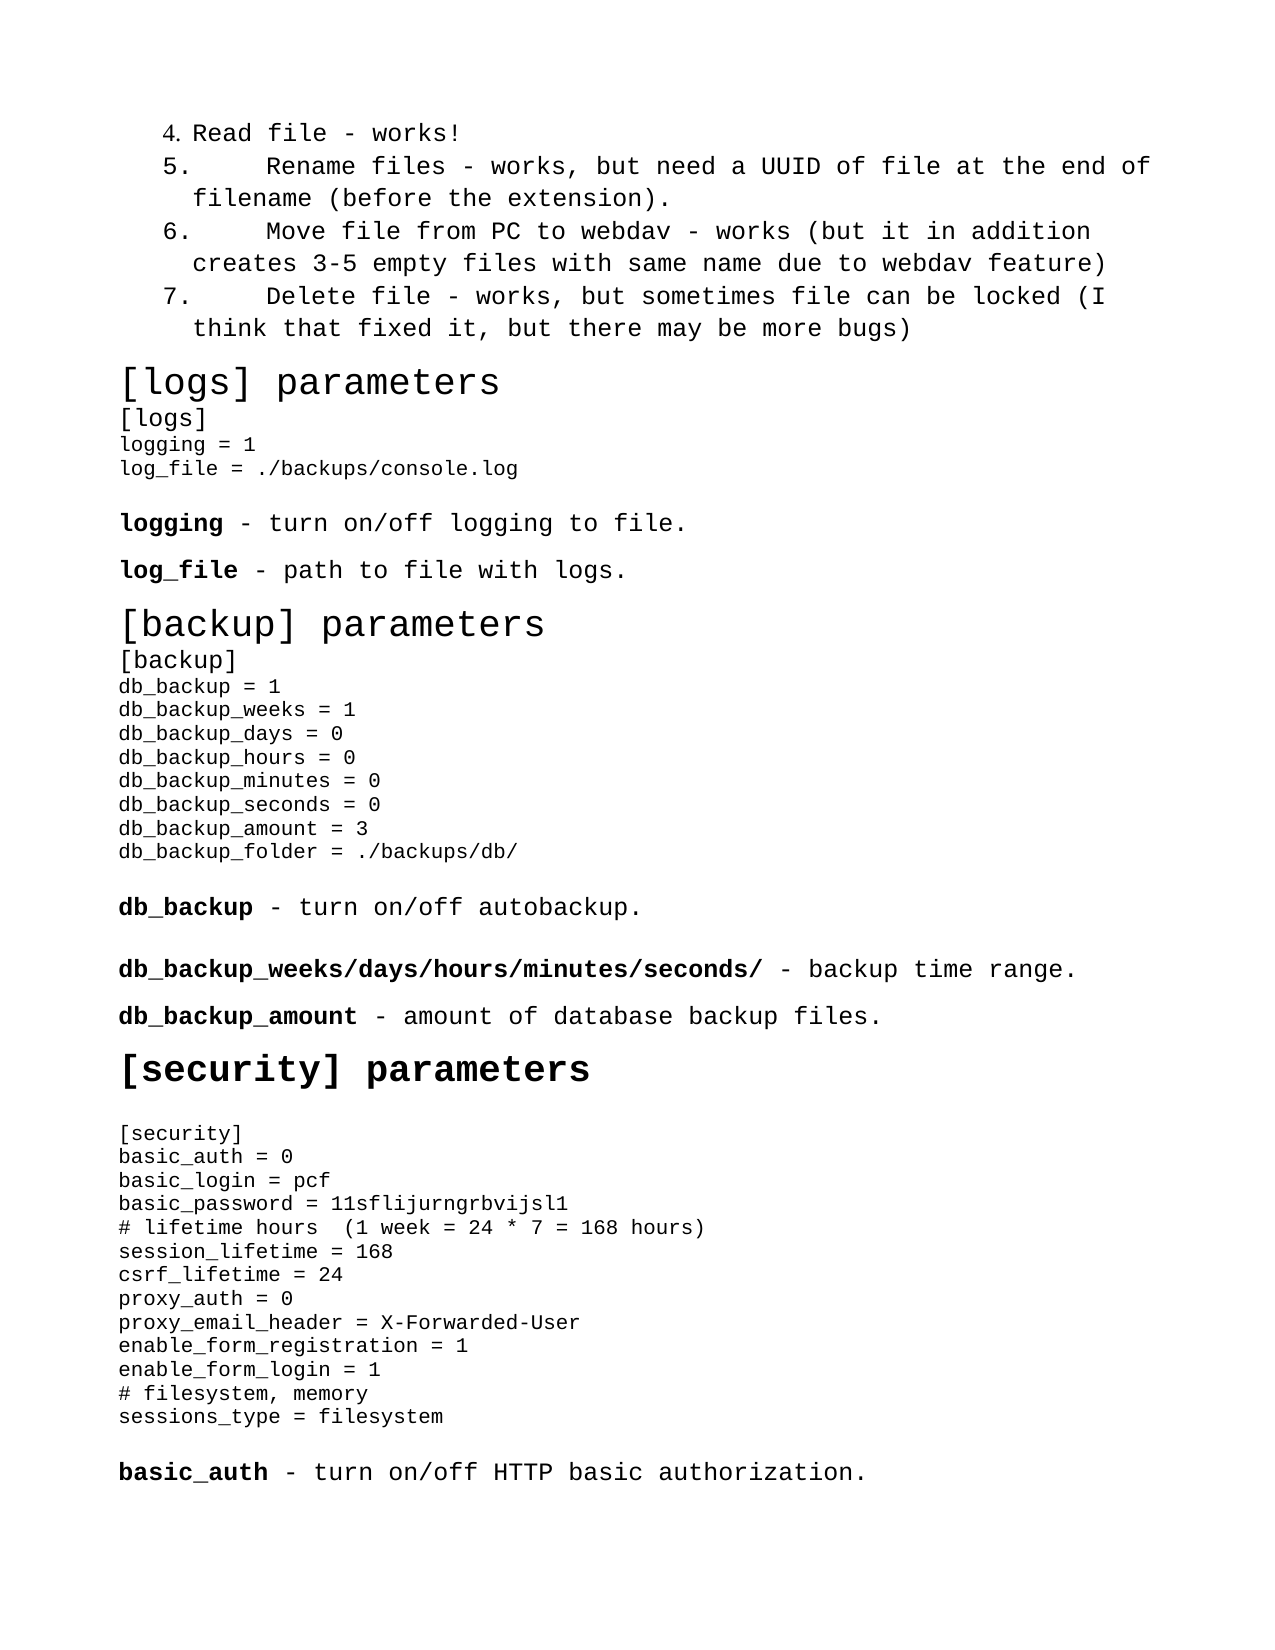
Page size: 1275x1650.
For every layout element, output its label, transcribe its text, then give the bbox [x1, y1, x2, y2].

text session_lifetime = 168 [118, 1241, 1157, 1264]
text proxy_auth = 0 [118, 1288, 1157, 1312]
text basic_login = pcf [118, 1170, 1157, 1193]
text # lifetime hours (1 week = 24 * 7 = 168 hours) [118, 1217, 1157, 1241]
list Move file from PC to webdav - works (but it in addition creates 3-5 empty files with same name due to webdav feature) [162, 218, 1157, 279]
text logging - turn on/off logging to file. [118, 511, 1157, 539]
text proxy_email_header = X-Forwarded-User [118, 1312, 1157, 1335]
text [backup] parameters [118, 605, 1157, 647]
text db_backup_minutes = 0 [118, 770, 1157, 794]
text db_backup_weeks = 1 [118, 699, 1157, 723]
text db_backup_folder = ./backups/db/ [118, 841, 1157, 865]
text basic_password = 11sflijurngrbvijsl1 [118, 1193, 1157, 1217]
text log_file - path to file with logs. [118, 558, 1157, 586]
text sessions_type = filesystem [118, 1406, 1157, 1430]
text [security] [118, 1122, 1157, 1146]
text basic_auth = 0 [118, 1146, 1157, 1170]
text basic_auth - turn on/off HTTP basic authorization. [118, 1459, 1157, 1488]
text log_file = ./backups/console.log [118, 458, 1157, 481]
subtitle [security] parameters [118, 1051, 1157, 1093]
list Delete file - works, but sometimes file can be locked (I think that fixed it, but there may be more bugs) [162, 283, 1157, 344]
list Rename files - works, but need a UUID of file at the end of filename (before the extension). [162, 153, 1157, 214]
text db_backup_days = 0 [118, 723, 1157, 747]
text # filesystem, memory [118, 1383, 1157, 1406]
text logging = 1 [118, 434, 1157, 458]
text db_backup - turn on/off autobackup. [118, 894, 1157, 923]
text csrf_lifetime = 24 [118, 1264, 1157, 1288]
text [logs] parameters [118, 363, 1157, 406]
text db_backup_seconds = 0 [118, 794, 1157, 818]
text db_backup_amount = 3 [118, 818, 1157, 841]
text [backup] [118, 647, 1157, 676]
text [logs] [118, 406, 1157, 434]
text db_backup_amount - amount of database backup files. [118, 1003, 1157, 1032]
text enable_form_login = 1 [118, 1359, 1157, 1383]
list Read file - works! [162, 118, 1157, 149]
text db_backup_weeks/days/hours/minutes/seconds/ - backup time range. [118, 956, 1157, 985]
text db_backup = 1 [118, 676, 1157, 699]
text db_backup_hours = 0 [118, 747, 1157, 770]
text enable_form_registration = 1 [118, 1335, 1157, 1359]
